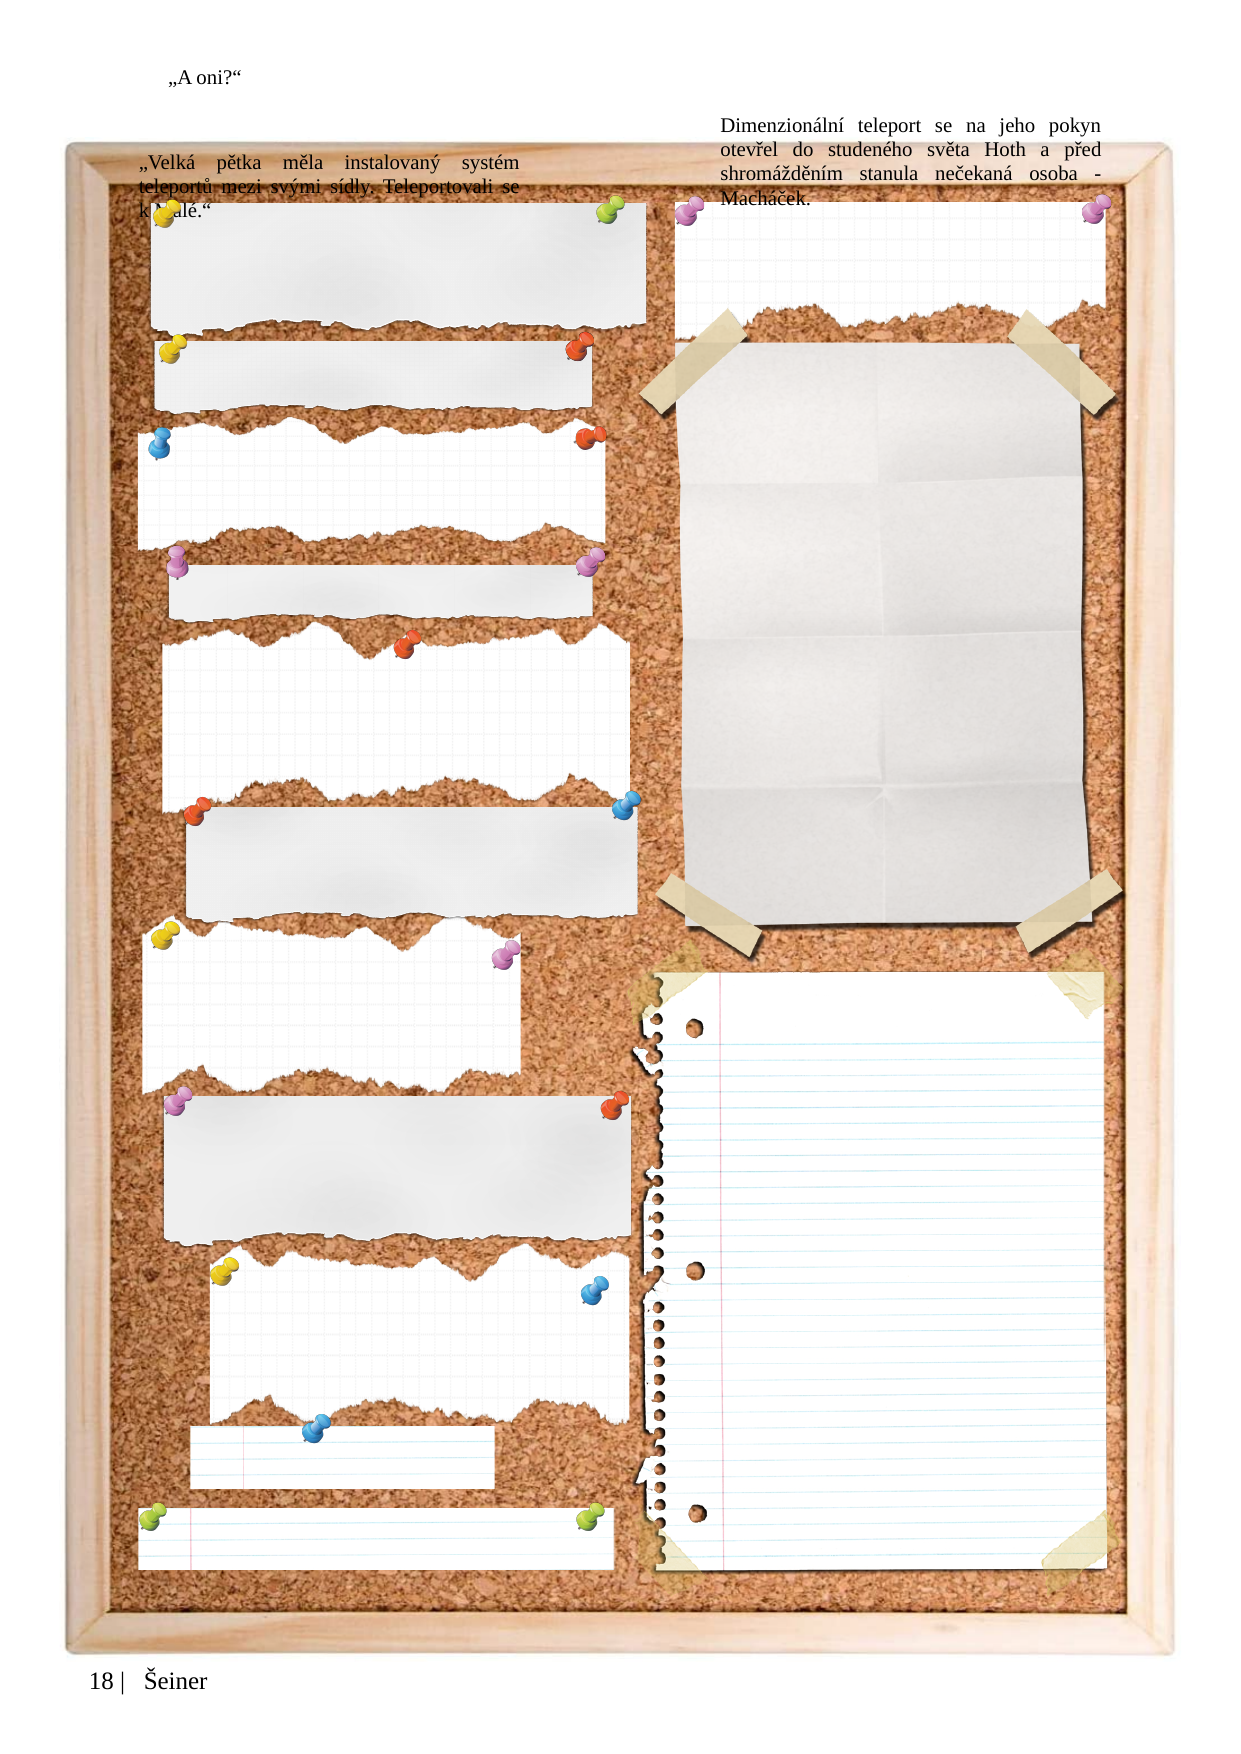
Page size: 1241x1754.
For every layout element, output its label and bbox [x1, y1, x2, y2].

table_cell [89, 59, 133, 137]
picture [59, 137, 1182, 1662]
table_cell [525, 59, 714, 137]
table_cell [1107, 59, 1152, 137]
